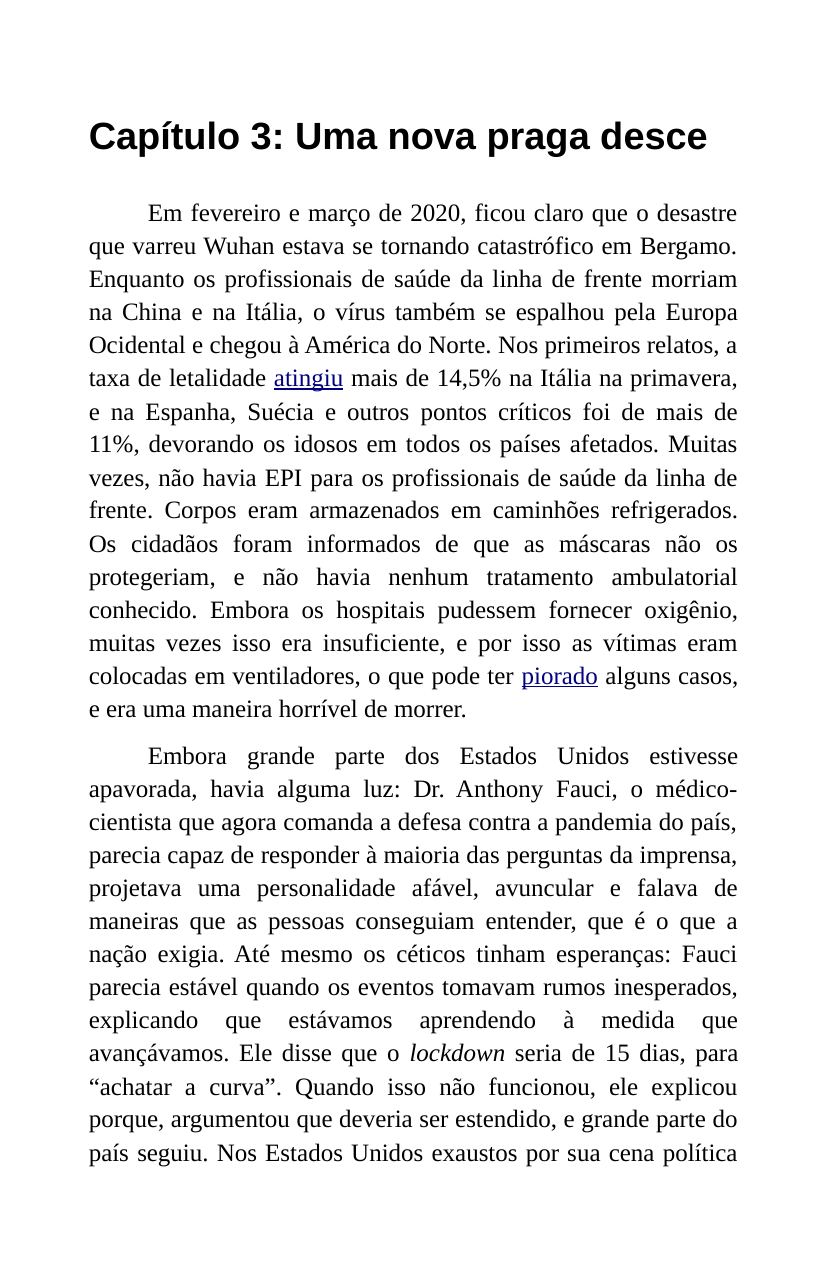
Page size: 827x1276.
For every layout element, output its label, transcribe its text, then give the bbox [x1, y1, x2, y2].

text Embora grande parte dos Estados Unidos estivesse apavorada, havia alguma luz: Dr. Anthony Fauci, o médico-cientista que agora comanda a defesa contra a pandemia do país, parecia capaz de responder à maioria das perguntas da imprensa, projetava uma personalidade afável, avuncular e falava de maneiras que as pessoas conseguiam entender, que é o que a nação exigia. Até mesmo os céticos tinham esperanças: Fauci parecia estável quando os eventos tomavam rumos inesperados, explicando que estávamos aprendendo à medida que avançávamos. Ele disse que o lockdown seria de 15 dias, para “achatar a curva”. Quando isso não funcionou, ele explicou porque, argumentou que deveria ser estendido, e grande parte do país seguiu. Nos Estados Unidos exaustos por sua cena política [88, 741, 738, 1166]
subtitle Capítulo 3: Uma nova praga desce [88, 113, 738, 157]
text Em fevereiro e março de 2020, ficou claro que o desastre que varreu Wuhan estava se tornando catastrófico em Bergamo. Enquanto os profissionais de saúde da linha de frente morriam na China e na Itália, o vírus também se espalhou pela Europa Ocidental e chegou à América do Norte. Nos primeiros relatos, a taxa de letalidade atingiu mais de 14,5% na Itália na primavera, e na Espanha, Suécia e outros pontos críticos foi de mais de 11%, devorando os idosos em todos os países afetados. Muitas vezes, não havia EPI para os profissionais de saúde da linha de frente. Corpos eram armazenados em caminhões refrigerados. Os cidadãos foram informados de que as máscaras não os protegeriam, e não havia nenhum tratamento ambulatorial conhecido. Embora os hospitais pudessem fornecer oxigênio, muitas vezes isso era insuficiente, e por isso as vítimas eram colocadas em ventiladores, o que pode ter piorado alguns casos, e era uma maneira horrível de morrer. [88, 198, 738, 722]
